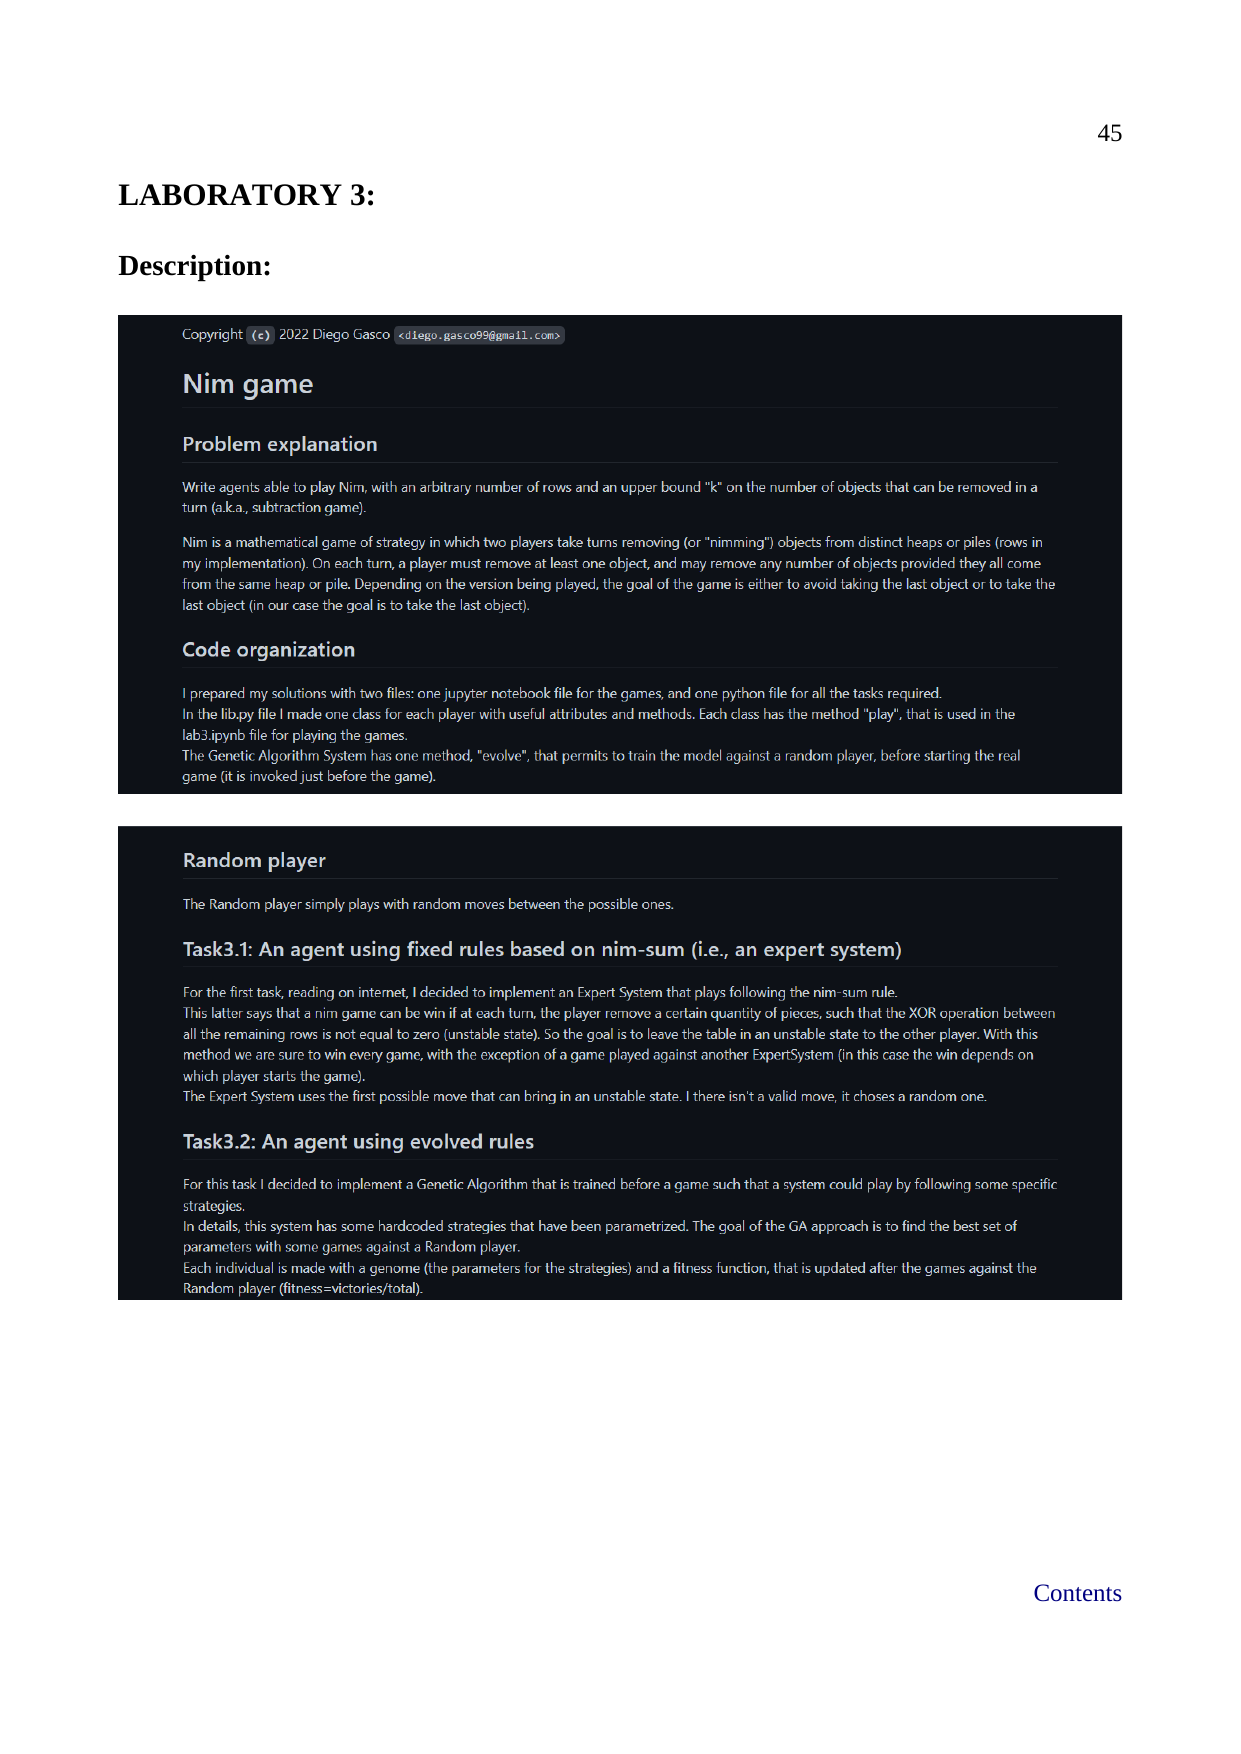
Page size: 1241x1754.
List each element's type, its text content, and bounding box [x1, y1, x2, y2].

text LABORATORY 3: [118, 176, 1122, 212]
text Description: [118, 248, 1122, 282]
picture [118, 315, 1123, 794]
picture [118, 826, 1123, 1300]
